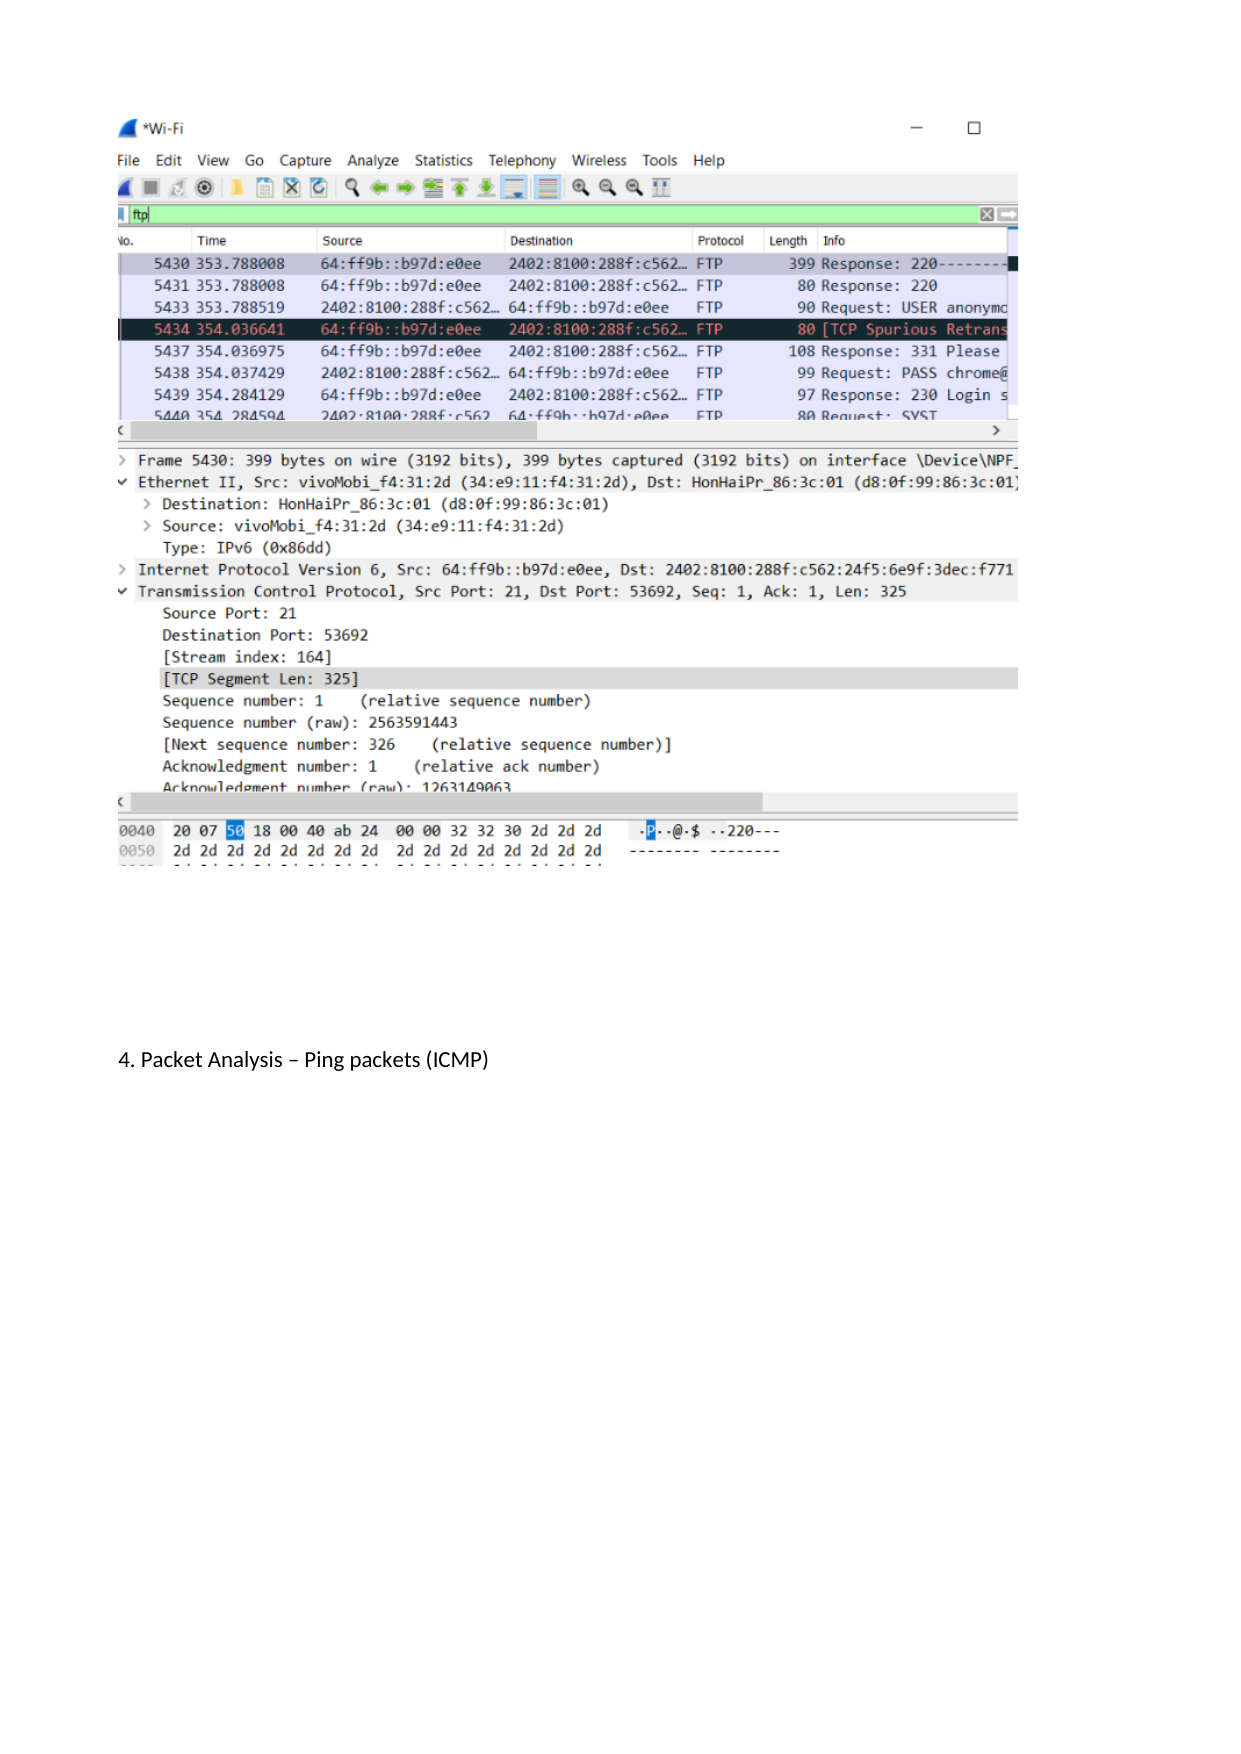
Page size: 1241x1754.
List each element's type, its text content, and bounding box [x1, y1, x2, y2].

text 4. Packet Analysis – Ping packets (ICMP) [118, 1046, 1122, 1073]
